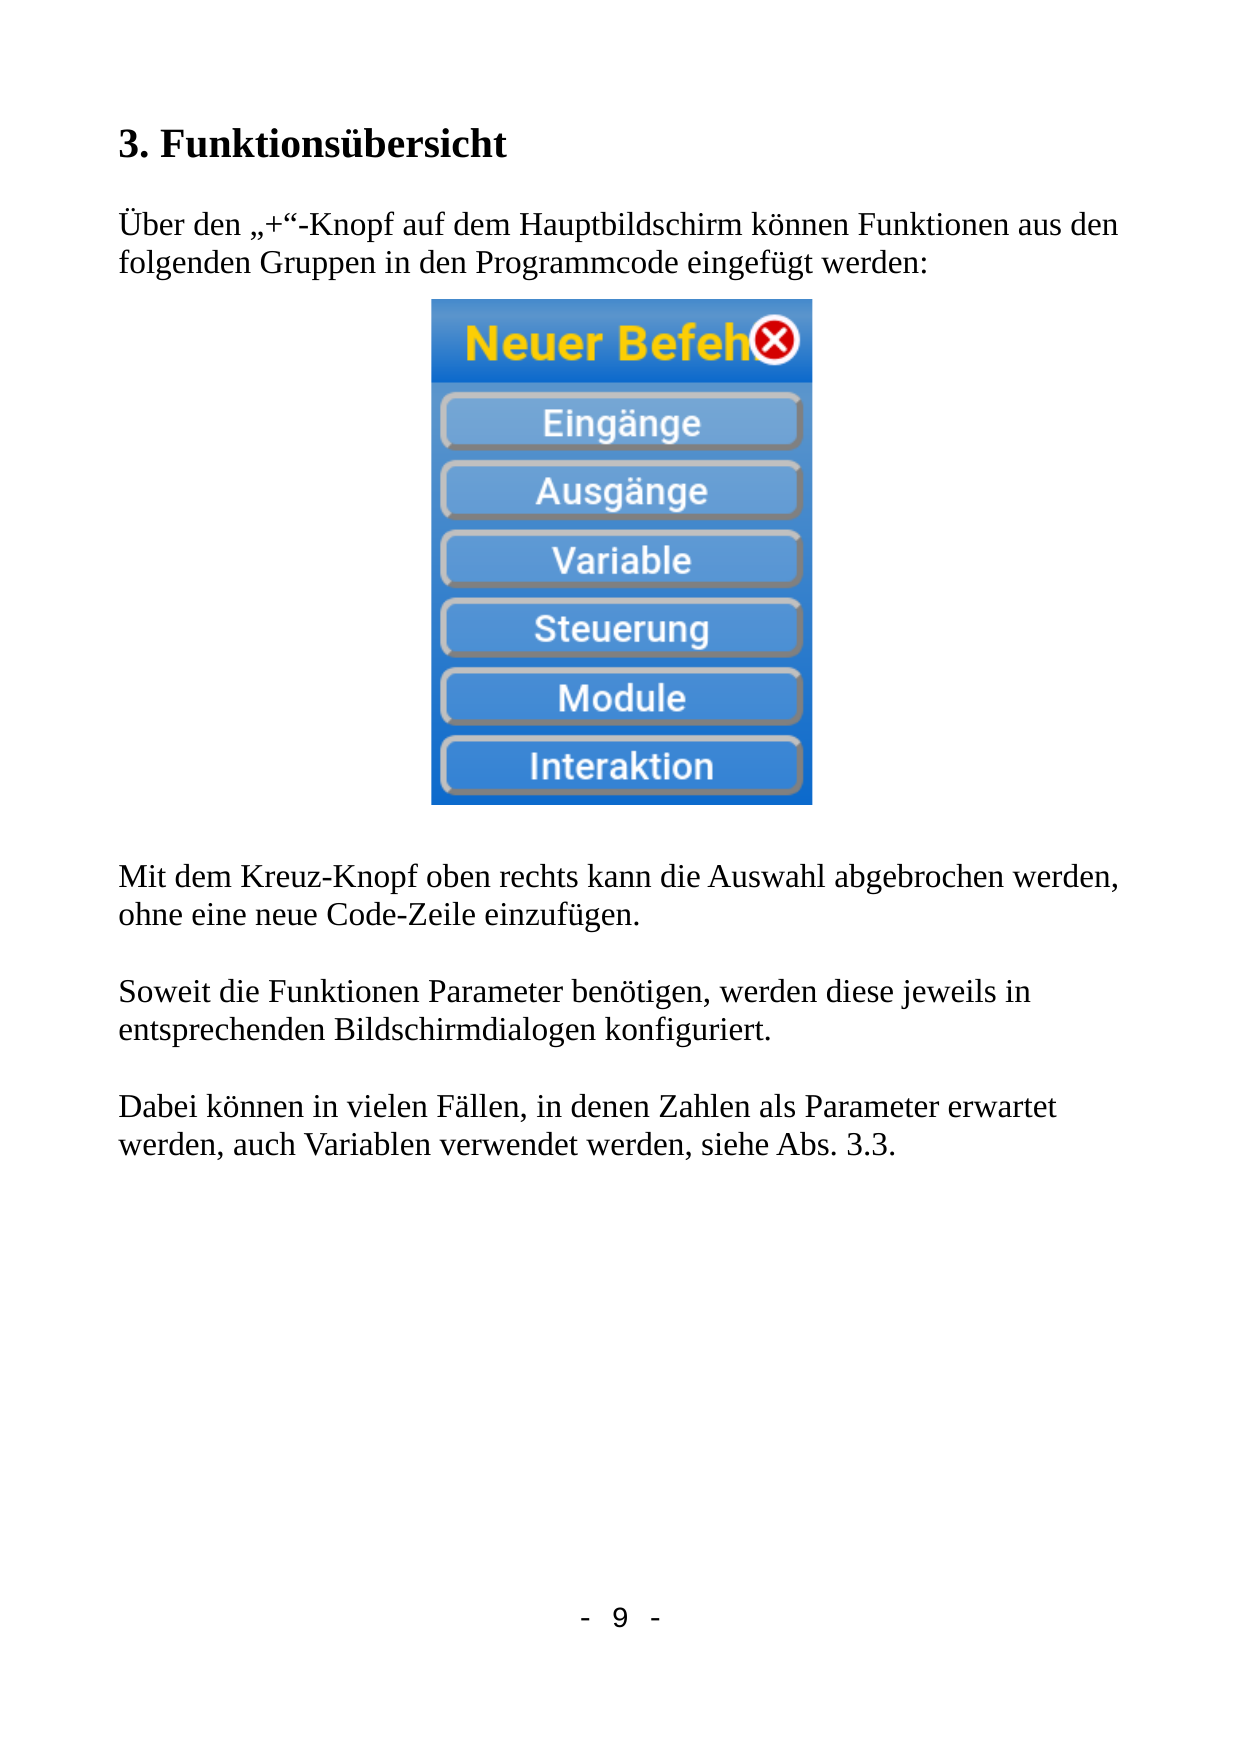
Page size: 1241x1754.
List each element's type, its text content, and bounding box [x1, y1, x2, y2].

text Dabei können in vielen Fällen, in denen Zahlen als Parameter erwartet werden, auch Variablen verwendet werden, siehe Abs. 3.3. [118, 1086, 1122, 1163]
picture [431, 299, 813, 805]
text Soweit die Funktionen Parameter benötigen, werden diese jeweils in entsprechenden Bildschirmdialogen konfiguriert. [118, 971, 1122, 1048]
text Mit dem Kreuz-Knopf oben rechts kann die Auswahl abgebrochen werden, ohne eine neue Code-Zeile einzufügen. [118, 856, 1122, 933]
text Über den „+“-Knopf auf dem Hauptbildschirm können Funktionen aus den folgenden Gruppen in den Programmcode eingefügt werden: [118, 204, 1122, 281]
text 3. Funktionsübersicht [118, 118, 1122, 166]
